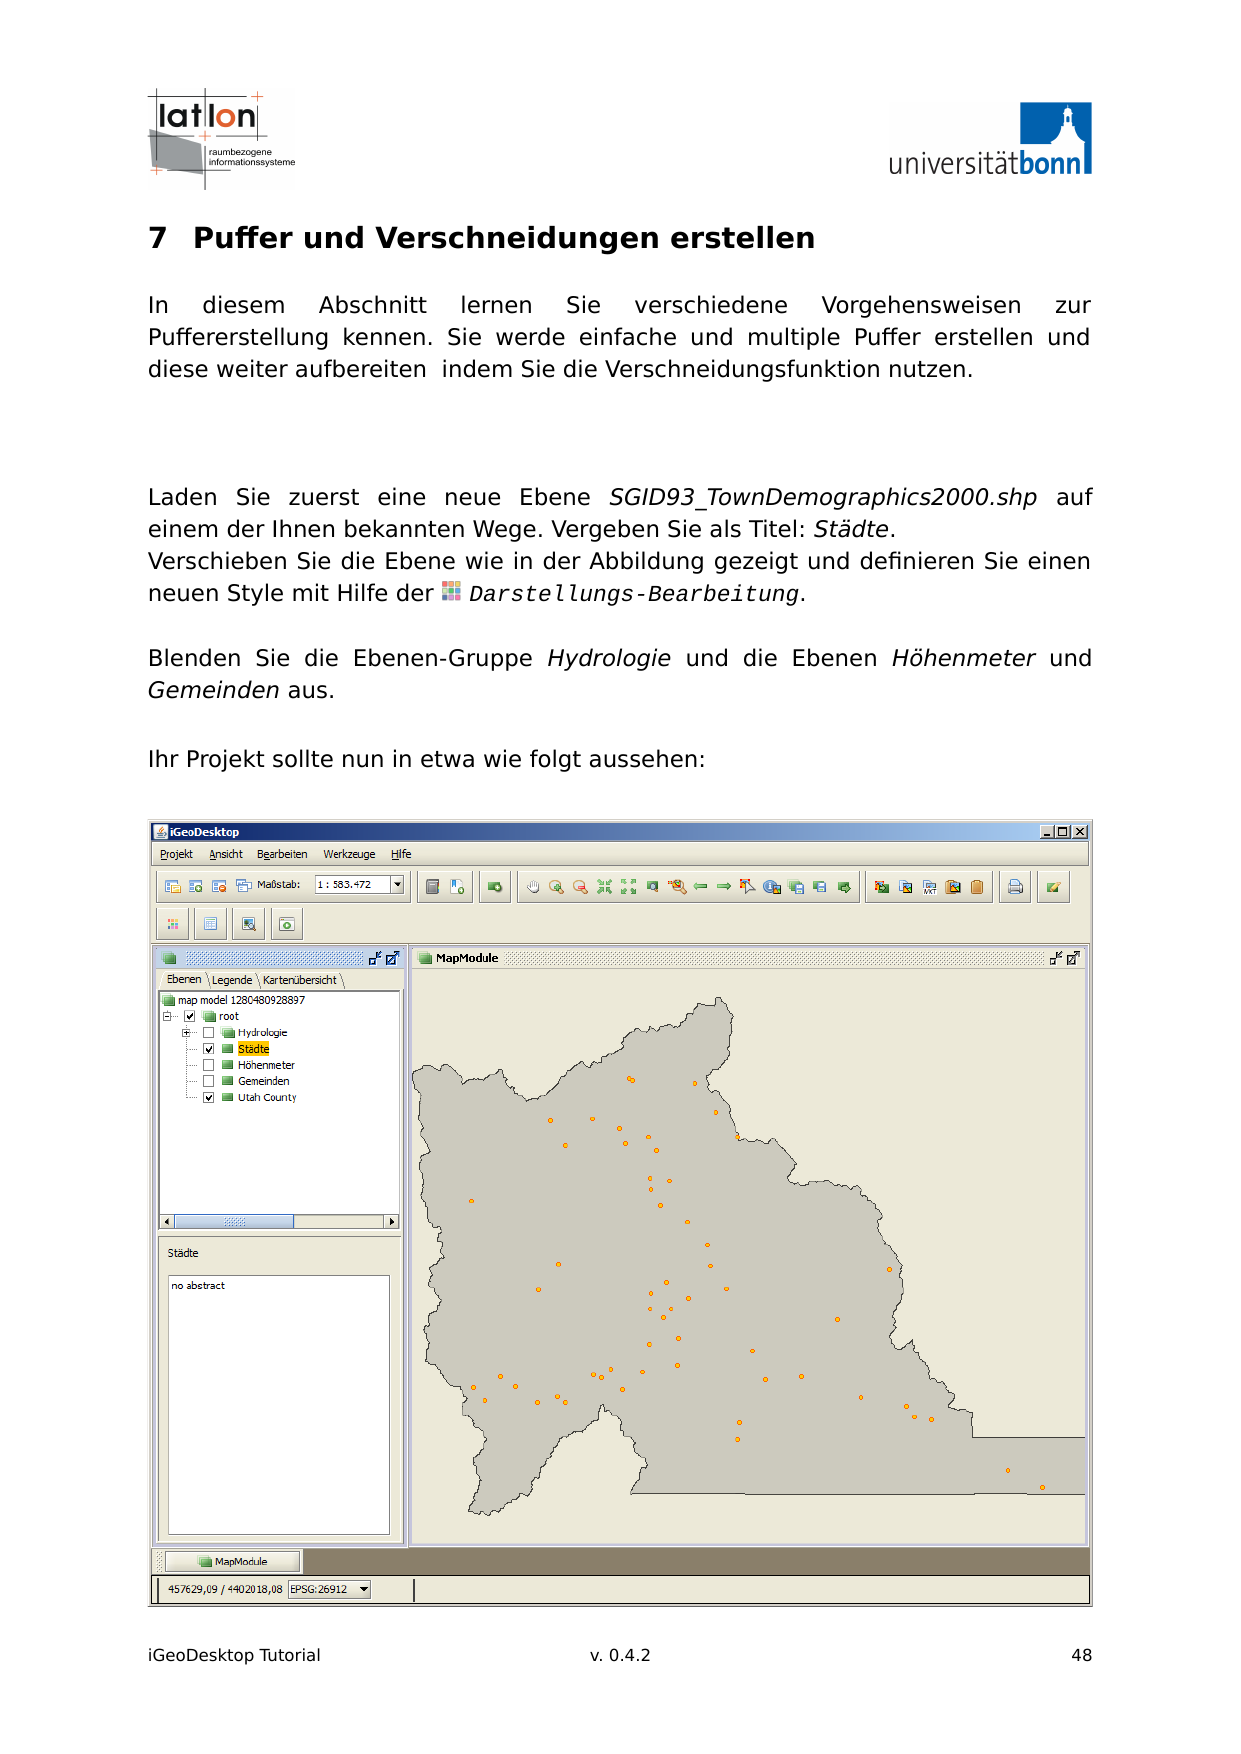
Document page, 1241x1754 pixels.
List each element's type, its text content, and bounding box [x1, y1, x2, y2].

picture [889, 102, 1093, 174]
text In diesem Abschnitt lernen Sie verschiedene Vorgehensweisen zur Puffererstellung kennen. Sie werde einfache und multiple Puffer erstellen und diese weiter aufbereiten indem Sie die Verschneidungsfunktion nutzen. Laden Sie zuerst eine neue Ebene SGID93_TownDemographics2000.shp auf einem der Ihnen bekannten Wege. Vergeben Sie als Titel: Städte. Verschieben Sie die Ebene wie in der Abbildung gezeigt und definieren Sie einen neuen Style mit Hilfe der Darstellungs-Bearbeitung. Blenden Sie die Ebenen-Gruppe Hydrologie und die Ebenen Höhenmeter und Gemeinden aus. [148, 292, 1092, 704]
picture [147, 819, 1093, 1607]
subtitle Puffer und Verschneidungen erstellen [148, 221, 1092, 255]
picture [147, 88, 295, 190]
picture [441, 581, 462, 602]
text Ihr Projekt sollte nun in etwa wie folgt aussehen: [148, 746, 1092, 773]
